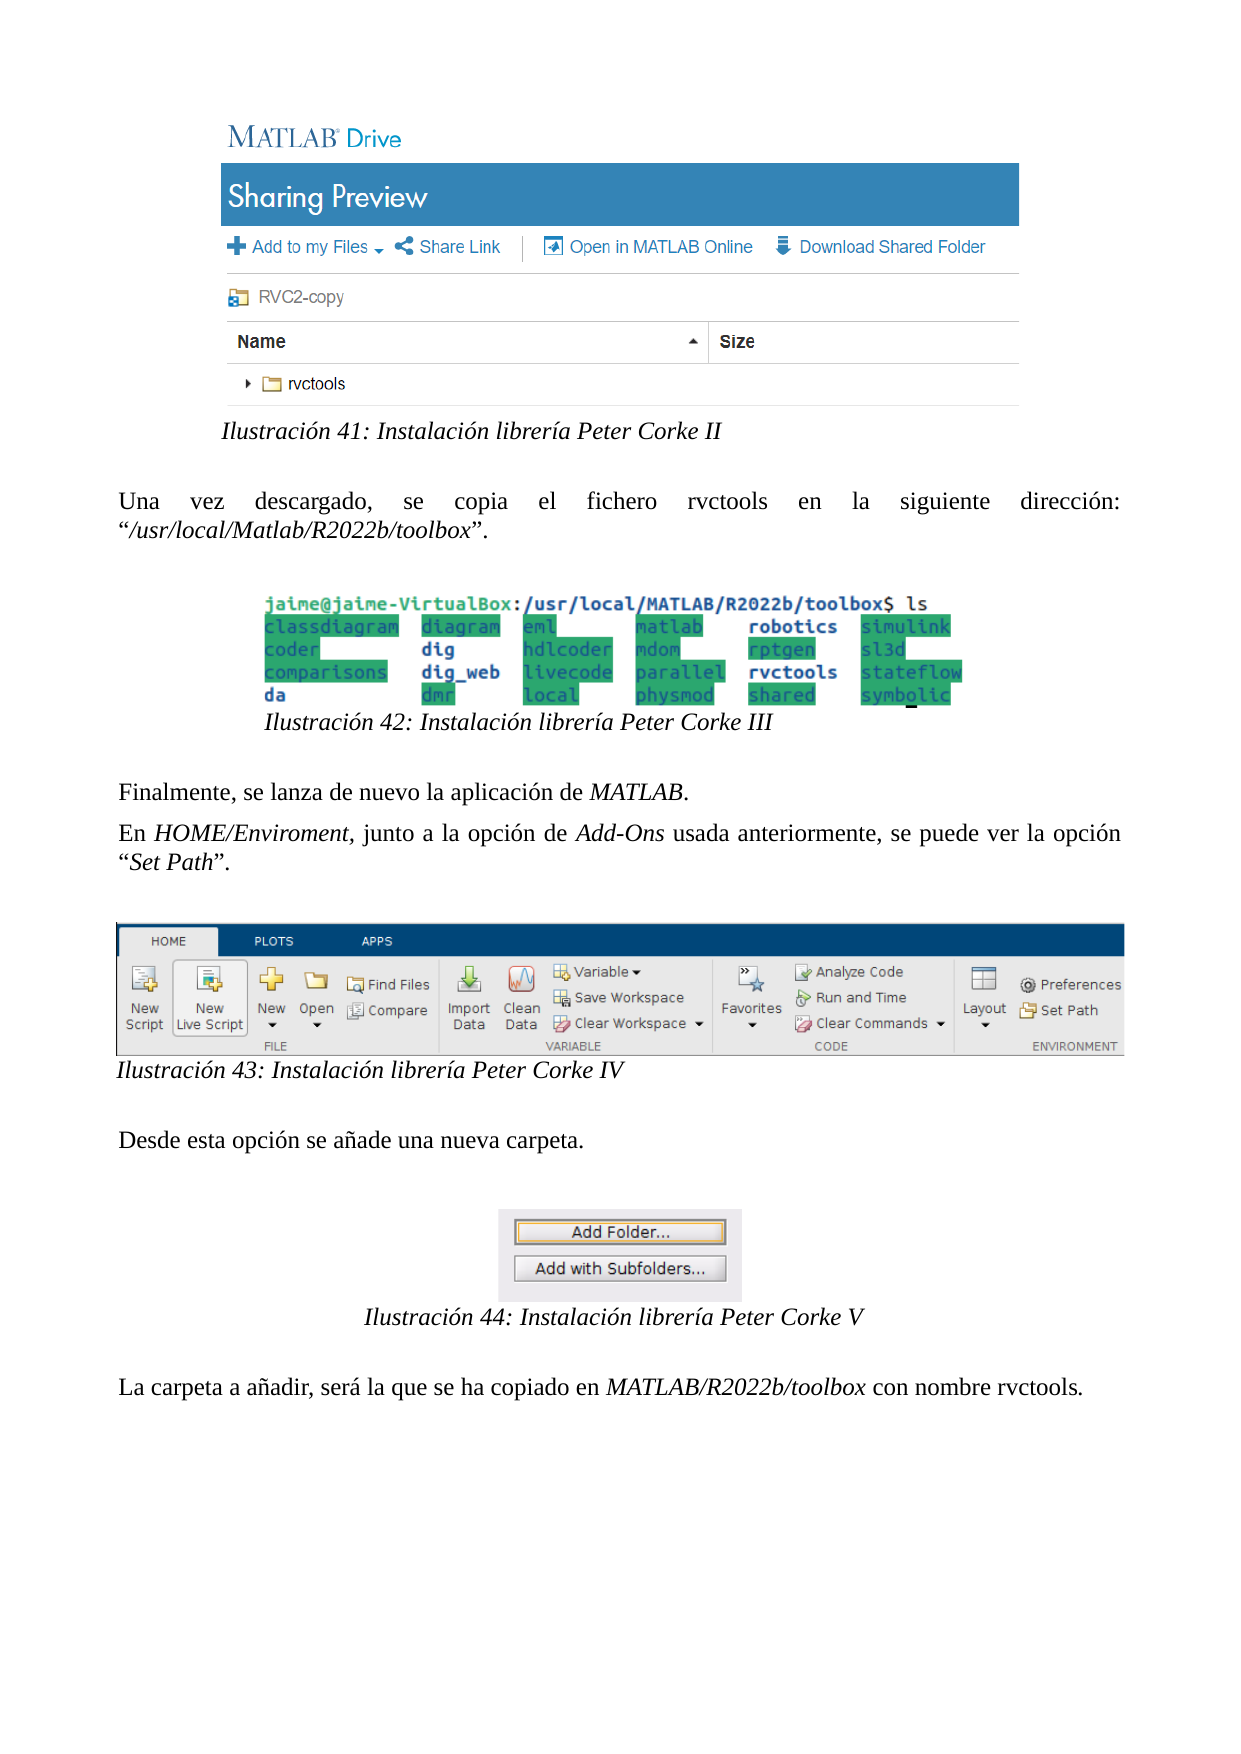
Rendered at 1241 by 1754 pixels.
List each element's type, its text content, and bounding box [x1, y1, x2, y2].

text Desde esta opción se añade una nueva carpeta. [118, 1125, 1122, 1154]
text La carpeta a añadir, será la que se ha copiado en MATLAB/R2022b/toolbox con nombre rvctools. [118, 1372, 1122, 1401]
text Ilustración 44: Instalación librería Peter Corke V [364, 1222, 876, 1331]
text Ilustración 41: Instalación librería Peter Corke II [221, 417, 1019, 445]
text Ilustración 43: Instalación librería Peter Corke IV [116, 1056, 1124, 1084]
text Finalmente, se lanza de nuevo la aplicación de MATLAB. [118, 777, 1122, 806]
text Ilustración 42: Instalación librería Peter Corke III [264, 708, 976, 736]
text Una vez descargado, se copia el fichero rvctools en la siguiente dirección: “/usr/local/Matlab/R2022b/toolbox”. [118, 486, 1122, 544]
text En HOME/Enviroment, junto a la opción de Add-Ons usada anteriormente, se puede ver la opción “Set Path”. [118, 818, 1122, 876]
